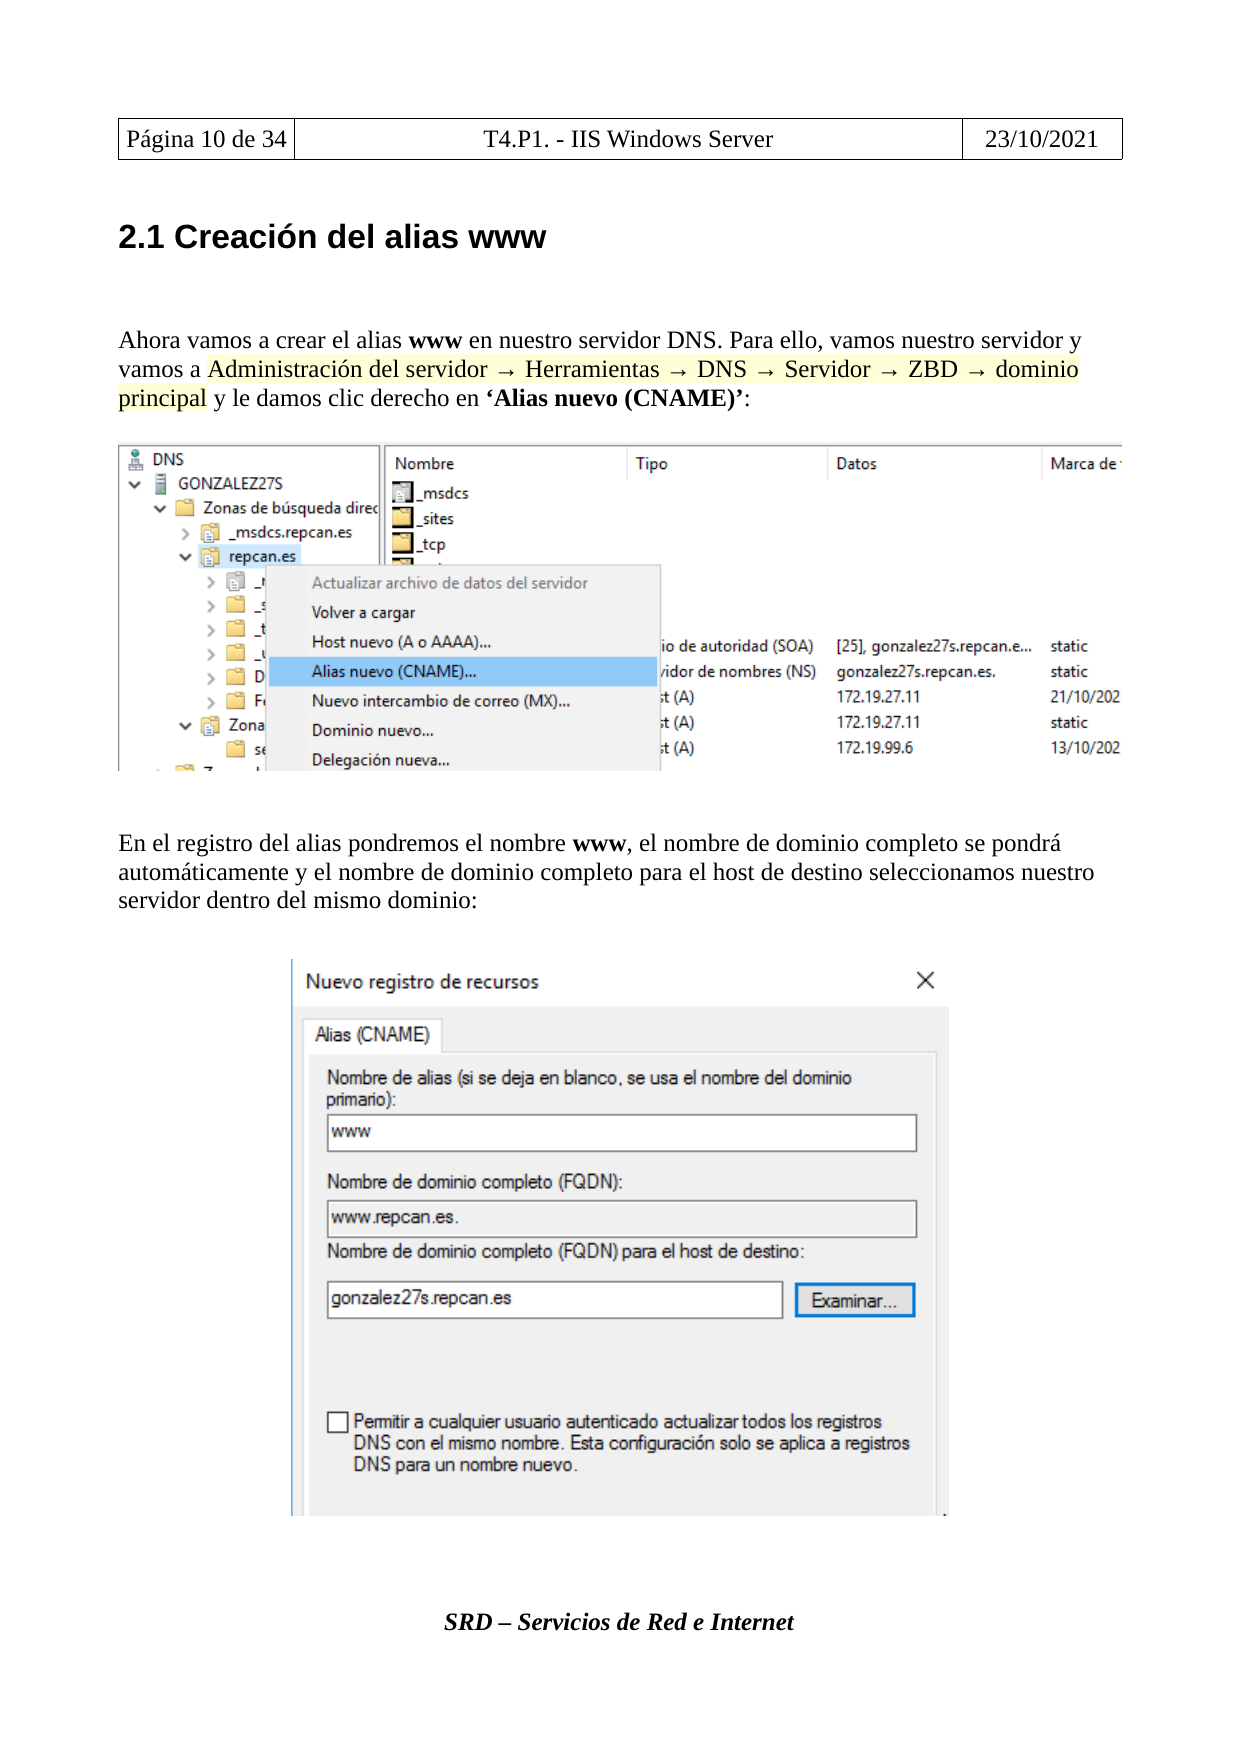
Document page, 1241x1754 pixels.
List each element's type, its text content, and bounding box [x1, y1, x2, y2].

picture [118, 442, 1123, 771]
text Ahora vamos a crear el alias www en nuestro servidor DNS. Para ello, vamos nuestro servidor y vamos a Administración del servidor → Herramientas → DNS → Servidor → ZBD → dominio principal y le damos clic derecho en ‘Alias nuevo (CNAME)’: [118, 325, 1122, 412]
subtitle 2.1 Creación del alias www [118, 217, 1122, 255]
picture [291, 959, 949, 1516]
text En el registro del alias pondremos el nombre www, el nombre de dominio completo se pondrá automáticamente y el nombre de dominio completo para el host de destino seleccionamos nuestro servidor dentro del mismo dominio: [118, 828, 1122, 914]
